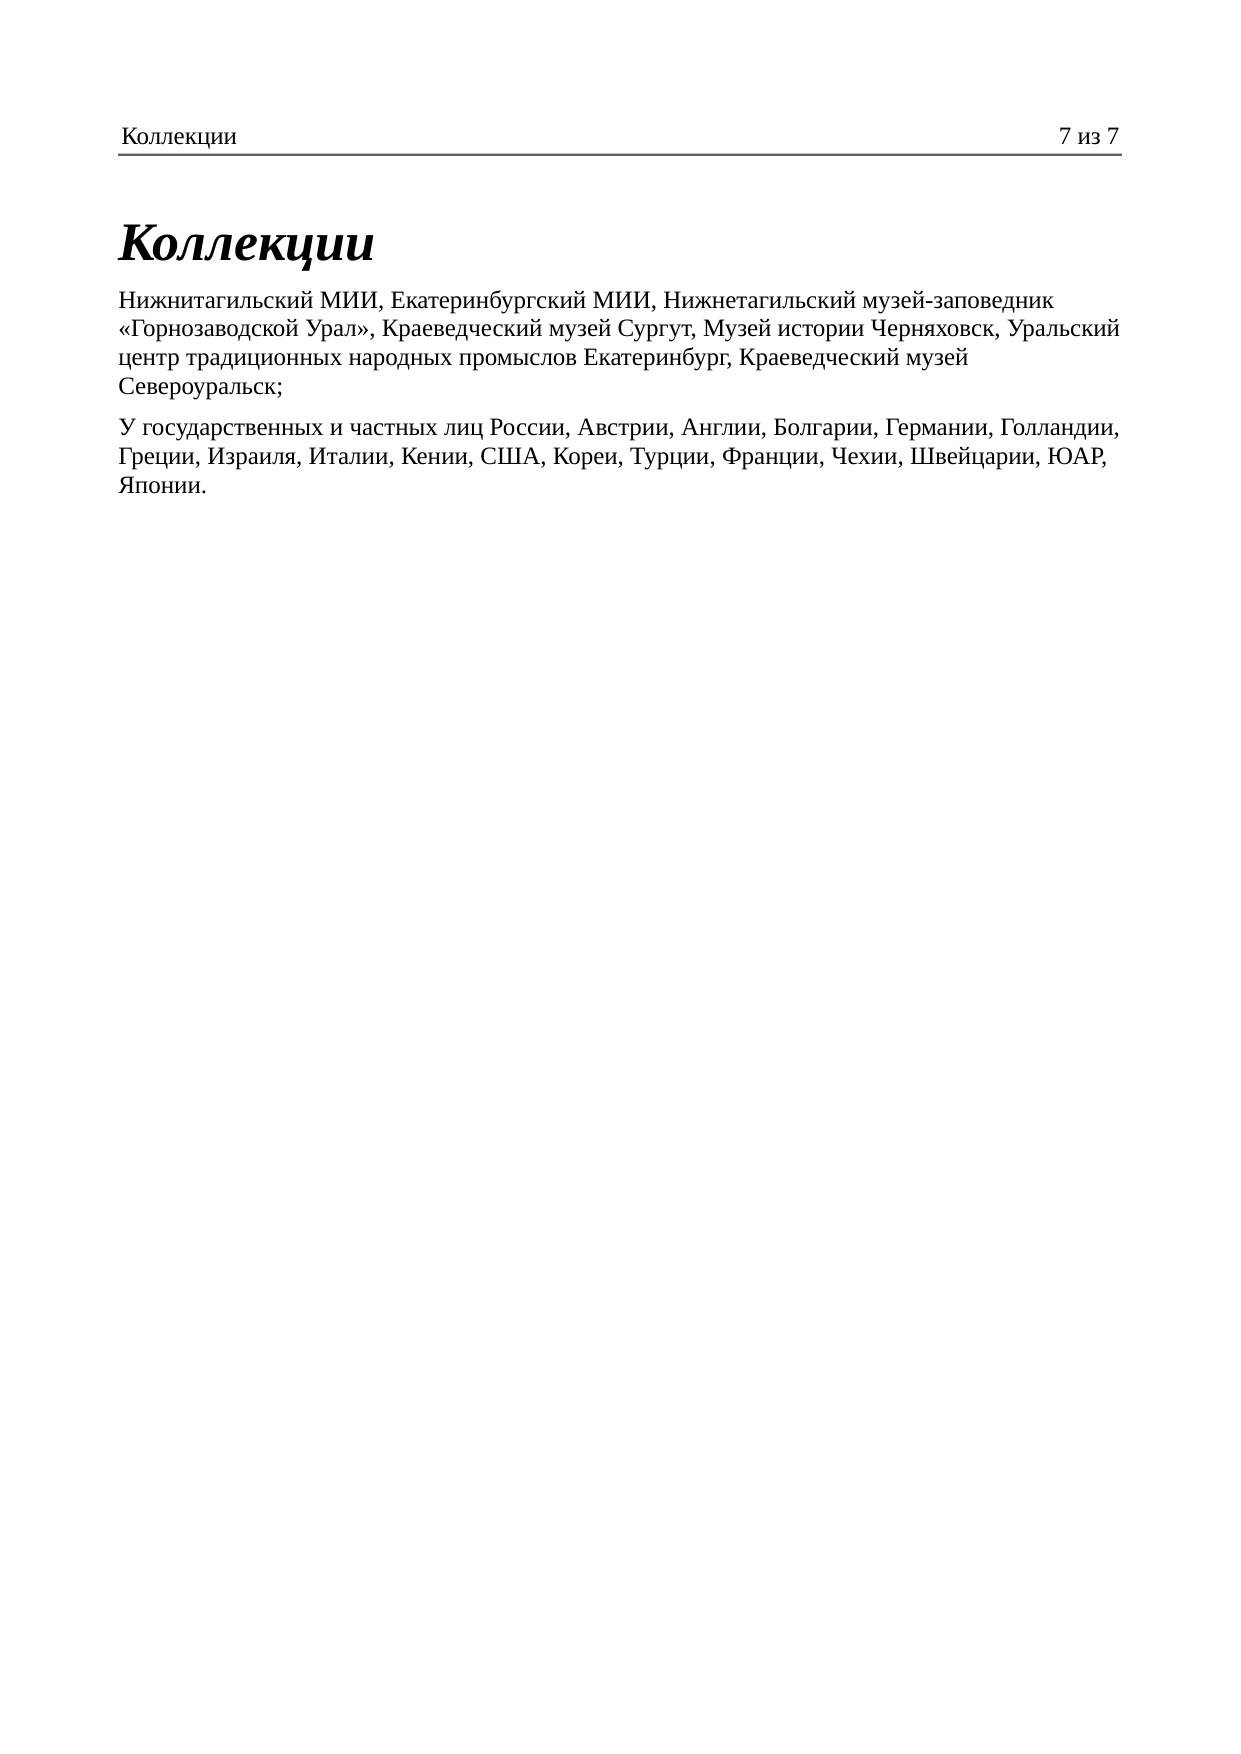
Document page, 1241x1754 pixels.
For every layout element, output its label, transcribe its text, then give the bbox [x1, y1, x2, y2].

text У государственных и частных лиц России, Австрии, Англии, Болгарии, Германии, Голландии, Греции, Израиля, Италии, Кении, США, Кореи, Турции, Франции, Чехии, Швейцарии, ЮАР, Японии. [118, 412, 1122, 498]
subtitle Коллекции [118, 210, 1122, 272]
text Нижнитагильский МИИ, Екатеринбургский МИИ, Нижнетагильский музей-заповедник «Горнозаводской Урал», Краеведческий музей Сургут, Музей истории Черняховск, Уральский центр традиционных народных промыслов Екатеринбург, Краеведческий музей Североуральск; [118, 285, 1122, 400]
